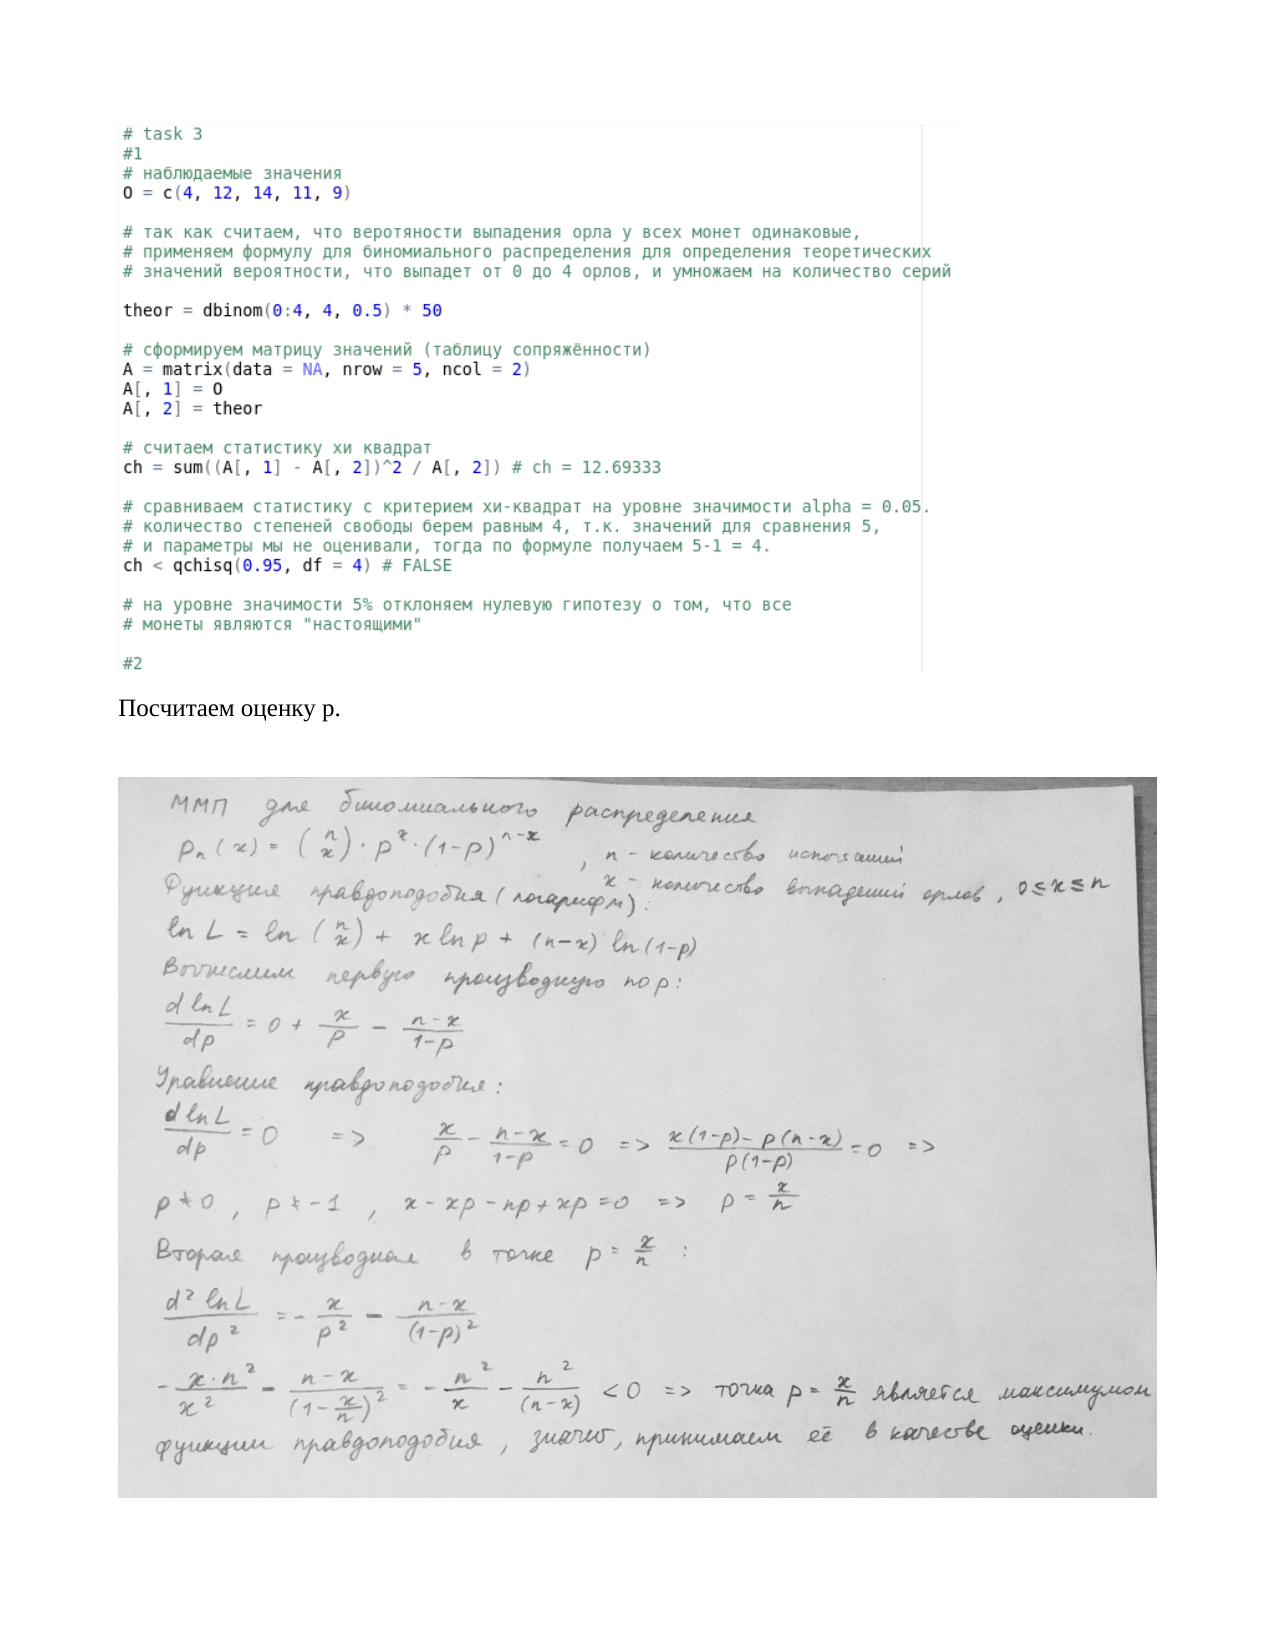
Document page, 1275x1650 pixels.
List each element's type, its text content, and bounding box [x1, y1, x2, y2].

picture [118, 777, 1157, 1498]
text Посчитаем оценку р. [118, 693, 1157, 722]
picture [118, 125, 959, 673]
